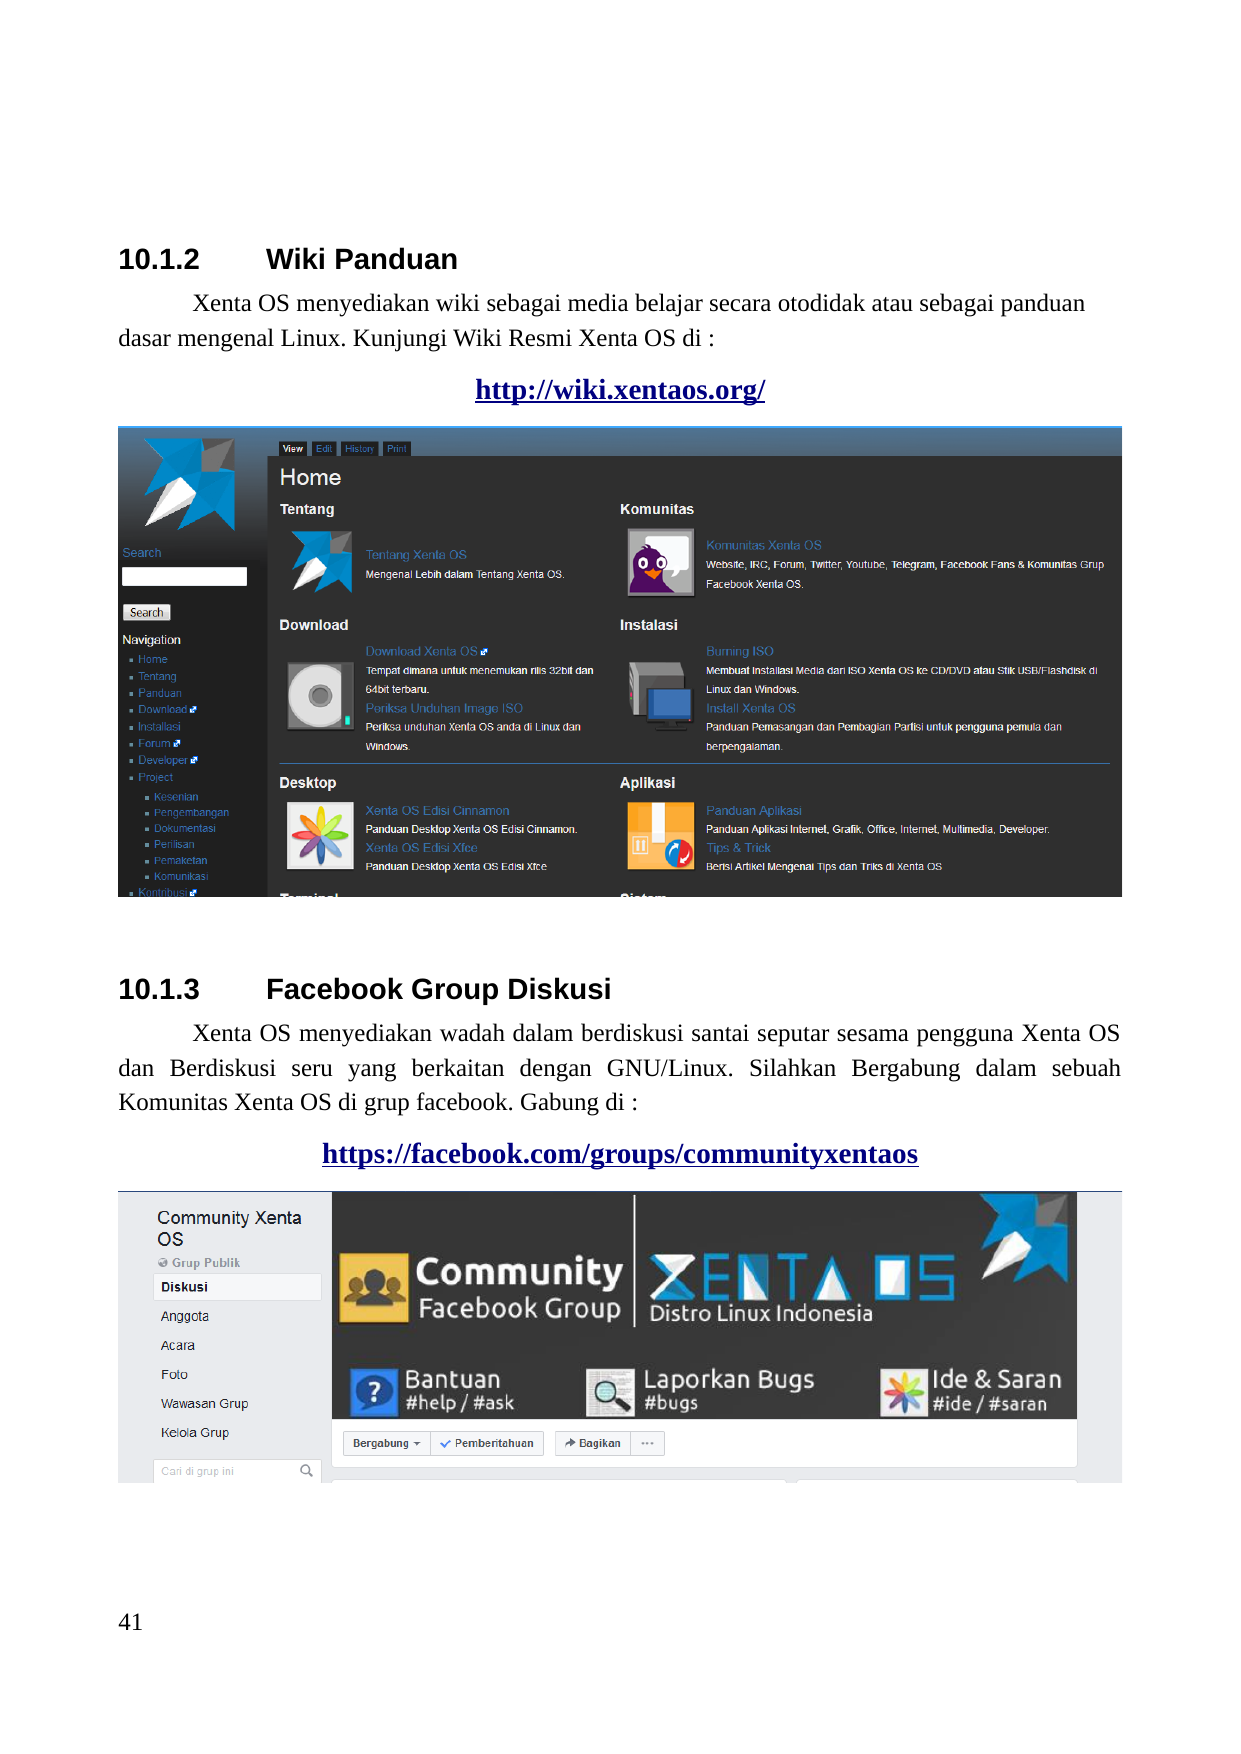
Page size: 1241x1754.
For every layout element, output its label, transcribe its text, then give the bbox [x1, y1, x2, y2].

text http://wiki.xentaos.org/ [118, 372, 1122, 406]
text Xenta OS menyediakan wadah dalam berdiskusi santai seputar sesama pengguna Xenta OS dan Berdiskusi seru yang berkaitan dengan GNU/Linux. Silahkan Bergabung dalam sebuah Komunitas Xenta OS di grup facebook. Gabung di : [118, 1018, 1122, 1116]
picture [118, 426, 1123, 897]
subtitle Facebook Group Diskusi [118, 972, 1122, 1006]
subtitle Wiki Panduan [118, 242, 1122, 276]
text https://facebook.com/groups/communityxentaos [118, 1137, 1122, 1170]
text Xenta OS menyediakan wiki sebagai media belajar secara otodidak atau sebagai panduan dasar mengenal Linux. Kunjungi Wiki Resmi Xenta OS di : [118, 288, 1122, 352]
picture [118, 1191, 1123, 1483]
